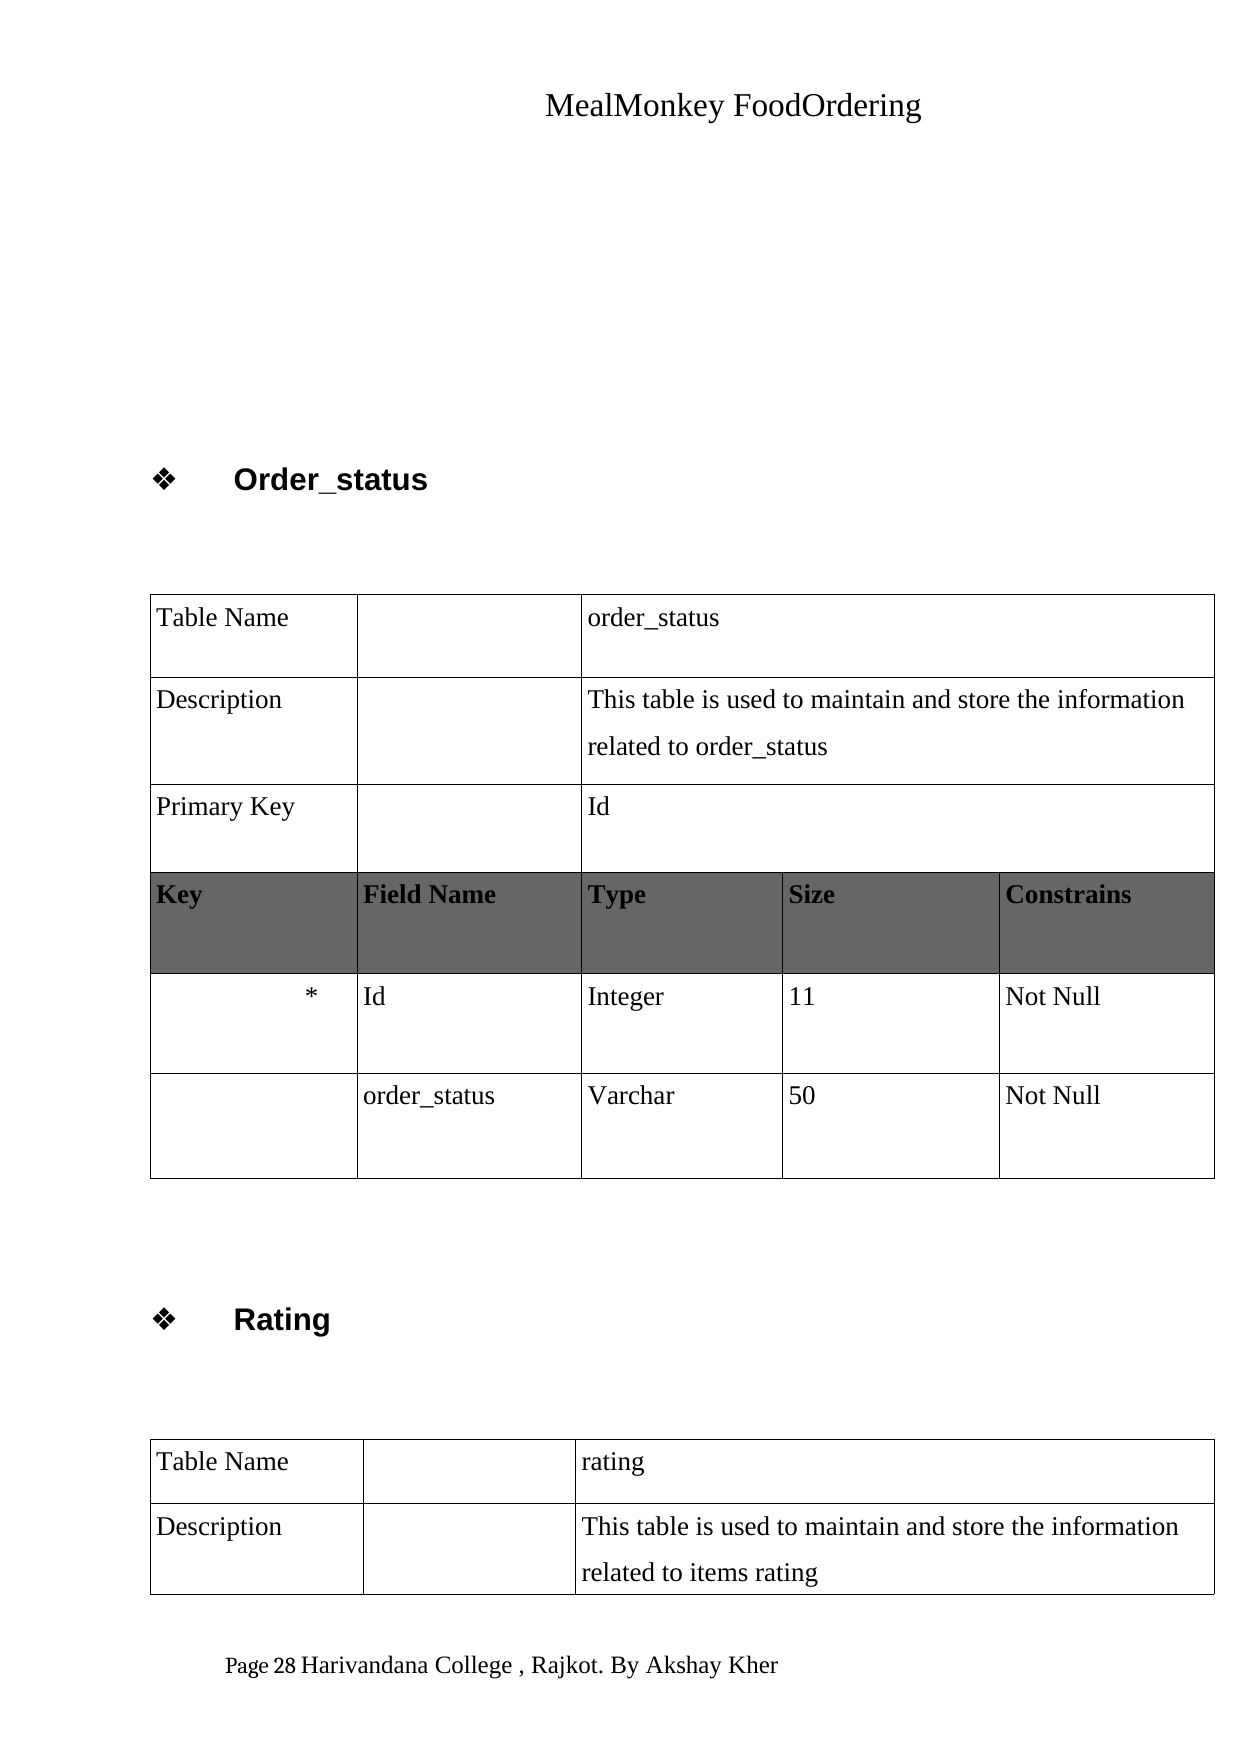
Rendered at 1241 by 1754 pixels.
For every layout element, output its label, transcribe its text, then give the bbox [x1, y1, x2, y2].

table_cell Constrains [1000, 873, 1214, 973]
table_header Table Name [151, 1440, 363, 1503]
table_cell Description [151, 678, 357, 784]
table_cell Varchar [582, 1074, 782, 1178]
table_cell [358, 785, 581, 872]
text ❖ Order_status [150, 457, 1214, 500]
table_cell * [151, 974, 357, 1073]
table_cell Size [783, 873, 999, 973]
table_cell Integer [582, 974, 782, 1073]
table_cell [151, 1074, 357, 1178]
text ❖ Rating [150, 1297, 1214, 1339]
table_cell Not Null [1000, 974, 1214, 1073]
table_cell Id [582, 785, 1214, 872]
table_header rating [576, 1440, 1214, 1503]
table_cell Key [151, 873, 357, 973]
table_cell 11 [783, 974, 999, 1073]
table_cell Description [151, 1504, 363, 1594]
table_cell [358, 678, 581, 784]
table_header [364, 1440, 575, 1503]
table_cell [364, 1504, 575, 1594]
table_cell Id [358, 974, 581, 1073]
table_cell order_status [358, 1074, 581, 1178]
table_cell Primary Key [151, 785, 357, 872]
table_cell Not Null [1000, 1074, 1214, 1178]
table_cell Field Name [358, 873, 581, 973]
table_cell This table is used to maintain and store the information related to order_status [582, 678, 1214, 784]
table_header order_status [582, 595, 1214, 676]
table_cell This table is used to maintain and store the information related to items rating [576, 1504, 1214, 1594]
table_cell 50 [783, 1074, 999, 1178]
table_header Table Name [151, 595, 357, 676]
table_header [358, 595, 581, 676]
table_cell Type [582, 873, 782, 973]
